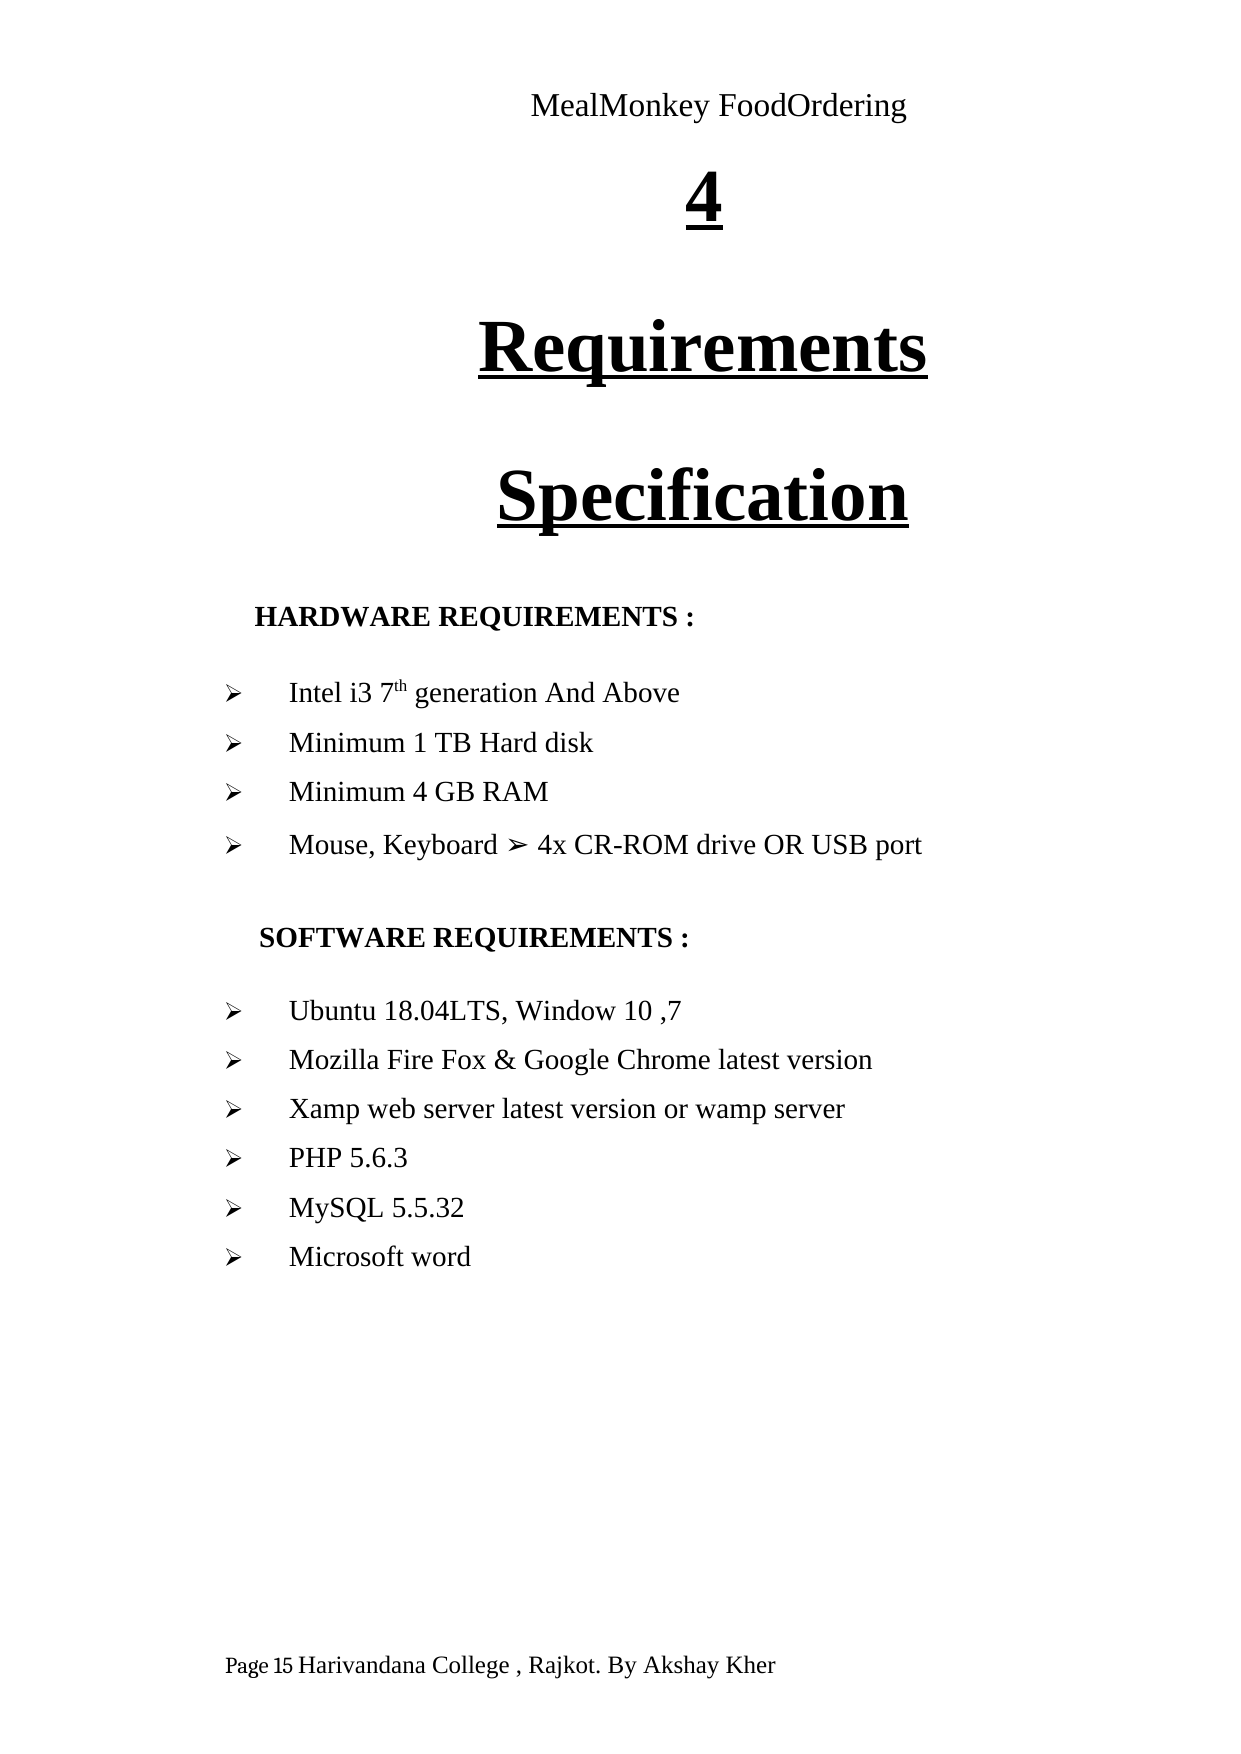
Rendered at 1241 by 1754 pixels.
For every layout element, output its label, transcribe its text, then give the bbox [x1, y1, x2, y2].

list Microsoft word [223, 1239, 1182, 1273]
list Ubuntu 18.04LTS, Window 10 ,7 [223, 993, 1182, 1026]
list Mouse, Keyboard ➢ 4x CR-ROM drive OR USB port [223, 823, 1182, 863]
list Intel i3 7th generation And Above [223, 676, 1182, 709]
text Specification [150, 450, 909, 536]
list Minimum 4 GB RAM [223, 774, 1182, 808]
list MySQL 5.5.32 [223, 1190, 1182, 1223]
list Mozilla Fire Fox & Google Chrome latest version [223, 1042, 1182, 1076]
text HARDWARE REQUIREMENTS : [246, 599, 1185, 632]
list PHP 5.6.3 [223, 1141, 1182, 1174]
text 4 [242, 151, 1166, 237]
list Xamp web server latest version or wamp server [223, 1091, 1182, 1124]
text Requirements [150, 301, 928, 387]
text SOFTWARE REQUIREMENTS : [150, 920, 1185, 953]
list Minimum 1 TB Hard disk [223, 725, 1182, 758]
